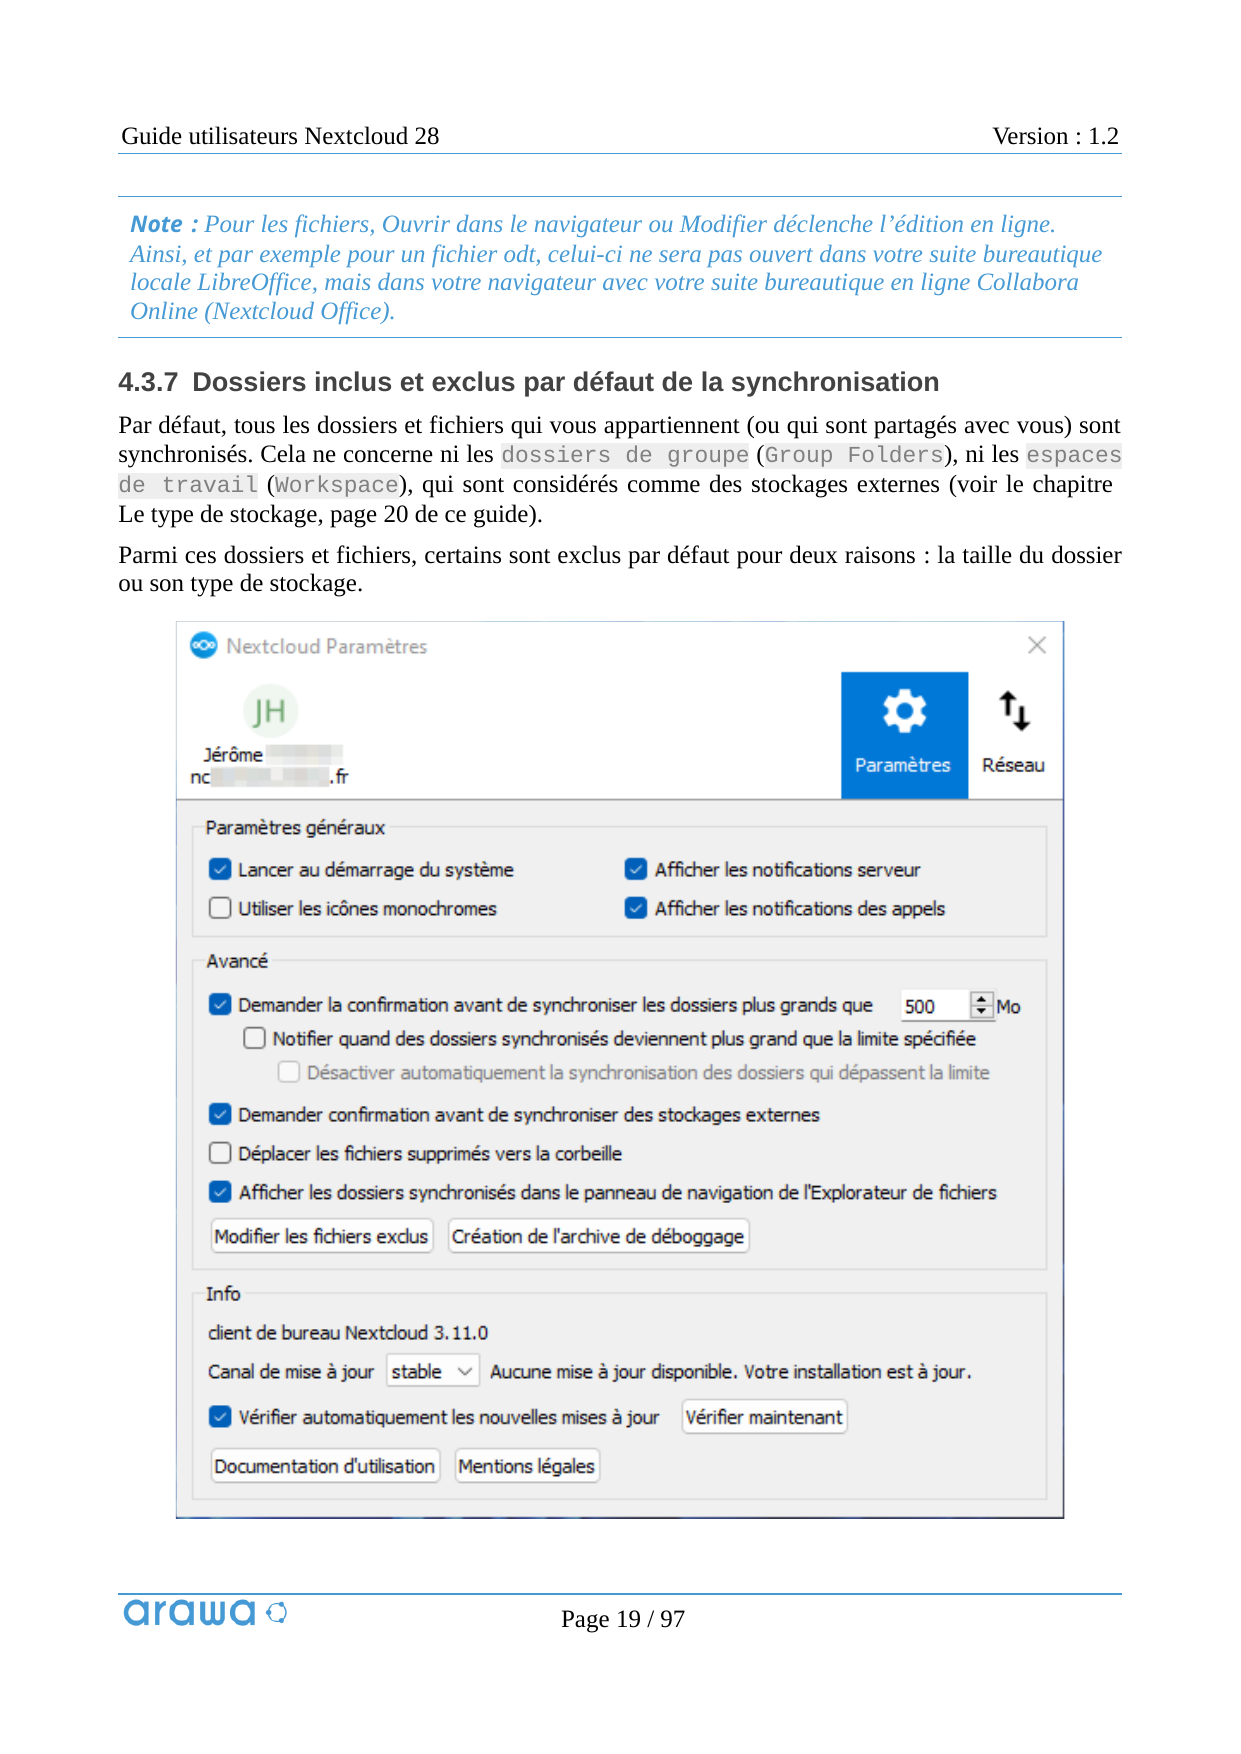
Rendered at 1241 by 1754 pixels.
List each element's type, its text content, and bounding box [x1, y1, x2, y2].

picture [175, 621, 1065, 1519]
text Note : Pour les fichiers, Ouvrir dans le navigateur ou Modifier déclenche l’édition en ligne. Ainsi, et par exemple pour un fichier odt, celui-ci ne sera pas ouvert dans votre suite bureautique locale LibreOffice, mais dans votre navigateur avec votre suite bureautique en ligne Collabora Online (Nextcloud Office). [118, 197, 1122, 337]
picture [121, 1597, 290, 1628]
subtitle Dossiers inclus et exclus par défaut de la synchronisation [118, 366, 1122, 398]
text Par défaut, tous les dossiers et fichiers qui vous appartiennent (ou qui sont partagés avec vous) sont synchronisés. Cela ne concerne ni les dossiers de groupe (Group Folders), ni les espaces de travail (Workspace), qui sont considérés comme des stockages externes (voir le chapitre Le type de stockage, page 20 de ce guide). [118, 410, 1122, 528]
text Parmi ces dossiers et fichiers, certains sont exclus par défaut pour deux raisons : la taille du dossier ou son type de stockage. [118, 540, 1122, 597]
